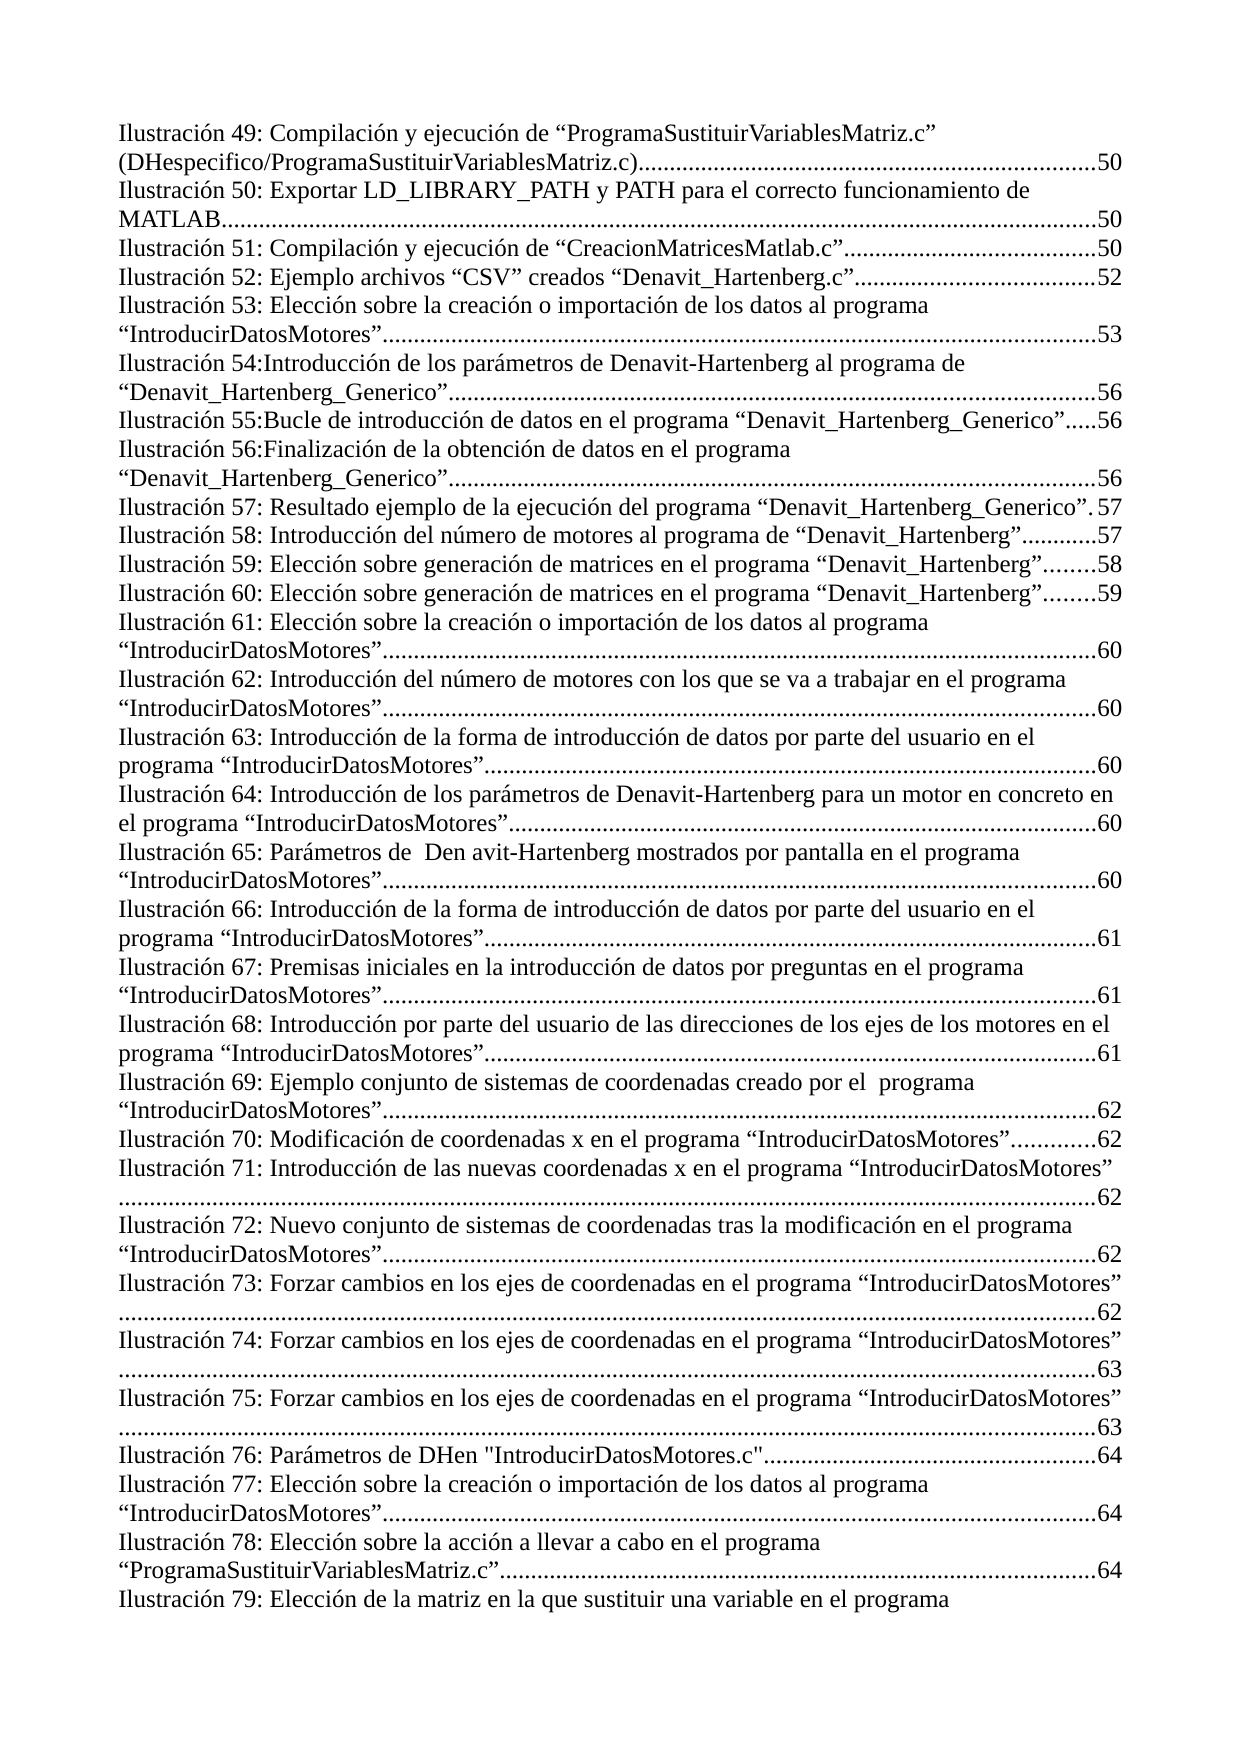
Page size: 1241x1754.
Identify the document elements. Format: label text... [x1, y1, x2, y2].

text Ilustración 51: Compilación y ejecución de “CreacionMatricesMatlab.c” 50 [118, 233, 1122, 262]
text Ilustración 52: Ejemplo archivos “CSV” creados “Denavit_Hartenberg.c” 52 [118, 262, 1122, 291]
text Ilustración 66: Introducción de la forma de introducción de datos por parte del usuario en el programa “IntroducirDatosMotores” 61 [118, 894, 1122, 952]
text Ilustración 72: Nuevo conjunto de sistemas de coordenadas tras la modificación en el programa “IntroducirDatosMotores” 62 [118, 1211, 1122, 1268]
text Ilustración 58: Introducción del número de motores al programa de “Denavit_Hartenberg” 57 [118, 521, 1122, 549]
text Ilustración 60: Elección sobre generación de matrices en el programa “Denavit_Hartenberg” 59 [118, 578, 1122, 607]
text Ilustración 54:Introducción de los parámetros de Denavit-Hartenberg al programa de “Denavit_Hartenberg_Generico” 56 [118, 348, 1122, 406]
text Ilustración 57: Resultado ejemplo de la ejecución del programa “Denavit_Hartenberg_Generico” 57 [118, 492, 1122, 521]
text Ilustración 77: Elección sobre la creación o importación de los datos al programa “IntroducirDatosMotores” 64 [118, 1469, 1122, 1527]
text Ilustración 78: Elección sobre la acción a llevar a cabo en el programa “ProgramaSustituirVariablesMatriz.c” 64 [118, 1527, 1122, 1584]
text Ilustración 76: Parámetros de DHen "IntroducirDatosMotores.c" 64 [118, 1441, 1122, 1469]
text Ilustración 79: Elección de la matriz en la que sustituir una variable en el programa “ProgramaSustituirVariablesMatriz.c” 64 [118, 1584, 1122, 1613]
text Ilustración 70: Modificación de coordenadas x en el programa “IntroducirDatosMotores” 62 [118, 1124, 1122, 1153]
text Ilustración 65: Parámetros de Den avit-Hartenberg mostrados por pantalla en el programa “IntroducirDatosMotores” 60 [118, 837, 1122, 894]
text Ilustración 69: Ejemplo conjunto de sistemas de coordenadas creado por el programa “IntroducirDatosMotores” 62 [118, 1067, 1122, 1124]
text Ilustración 74: Forzar cambios en los ejes de coordenadas en el programa “IntroducirDatosMotores” 63 [118, 1326, 1122, 1383]
text Ilustración 67: Premisas iniciales en la introducción de datos por preguntas en el programa “IntroducirDatosMotores” 61 [118, 952, 1122, 1009]
text Ilustración 61: Elección sobre la creación o importación de los datos al programa “IntroducirDatosMotores” 60 [118, 607, 1122, 664]
text Ilustración 49: Compilación y ejecución de “ProgramaSustituirVariablesMatriz.c” (DHespecifico/ProgramaSustituirVariablesMatriz.c) 50 [118, 118, 1122, 176]
text Ilustración 68: Introducción por parte del usuario de las direcciones de los ejes de los motores en el programa “IntroducirDatosMotores” 61 [118, 1009, 1122, 1067]
text Ilustración 64: Introducción de los parámetros de Denavit-Hartenberg para un motor en concreto en el programa “IntroducirDatosMotores” 60 [118, 779, 1122, 837]
text Ilustración 63: Introducción de la forma de introducción de datos por parte del usuario en el programa “IntroducirDatosMotores” 60 [118, 722, 1122, 779]
text Ilustración 56:Finalización de la obtención de datos en el programa “Denavit_Hartenberg_Generico” 56 [118, 434, 1122, 492]
text Ilustración 50: Exportar LD_LIBRARY_PATH y PATH para el correcto funcionamiento de MATLAB 50 [118, 176, 1122, 233]
text Ilustración 62: Introducción del número de motores con los que se va a trabajar en el programa “IntroducirDatosMotores” 60 [118, 664, 1122, 722]
text Ilustración 71: Introducción de las nuevas coordenadas x en el programa “IntroducirDatosMotores” 62 [118, 1153, 1122, 1211]
text Ilustración 53: Elección sobre la creación o importación de los datos al programa “IntroducirDatosMotores” 53 [118, 291, 1122, 348]
text Ilustración 75: Forzar cambios en los ejes de coordenadas en el programa “IntroducirDatosMotores” 63 [118, 1383, 1122, 1441]
text Ilustración 55:Bucle de introducción de datos en el programa “Denavit_Hartenberg_Generico” 56 [118, 406, 1122, 434]
text Ilustración 73: Forzar cambios en los ejes de coordenadas en el programa “IntroducirDatosMotores” 62 [118, 1268, 1122, 1326]
text Ilustración 59: Elección sobre generación de matrices en el programa “Denavit_Hartenberg” 58 [118, 549, 1122, 578]
